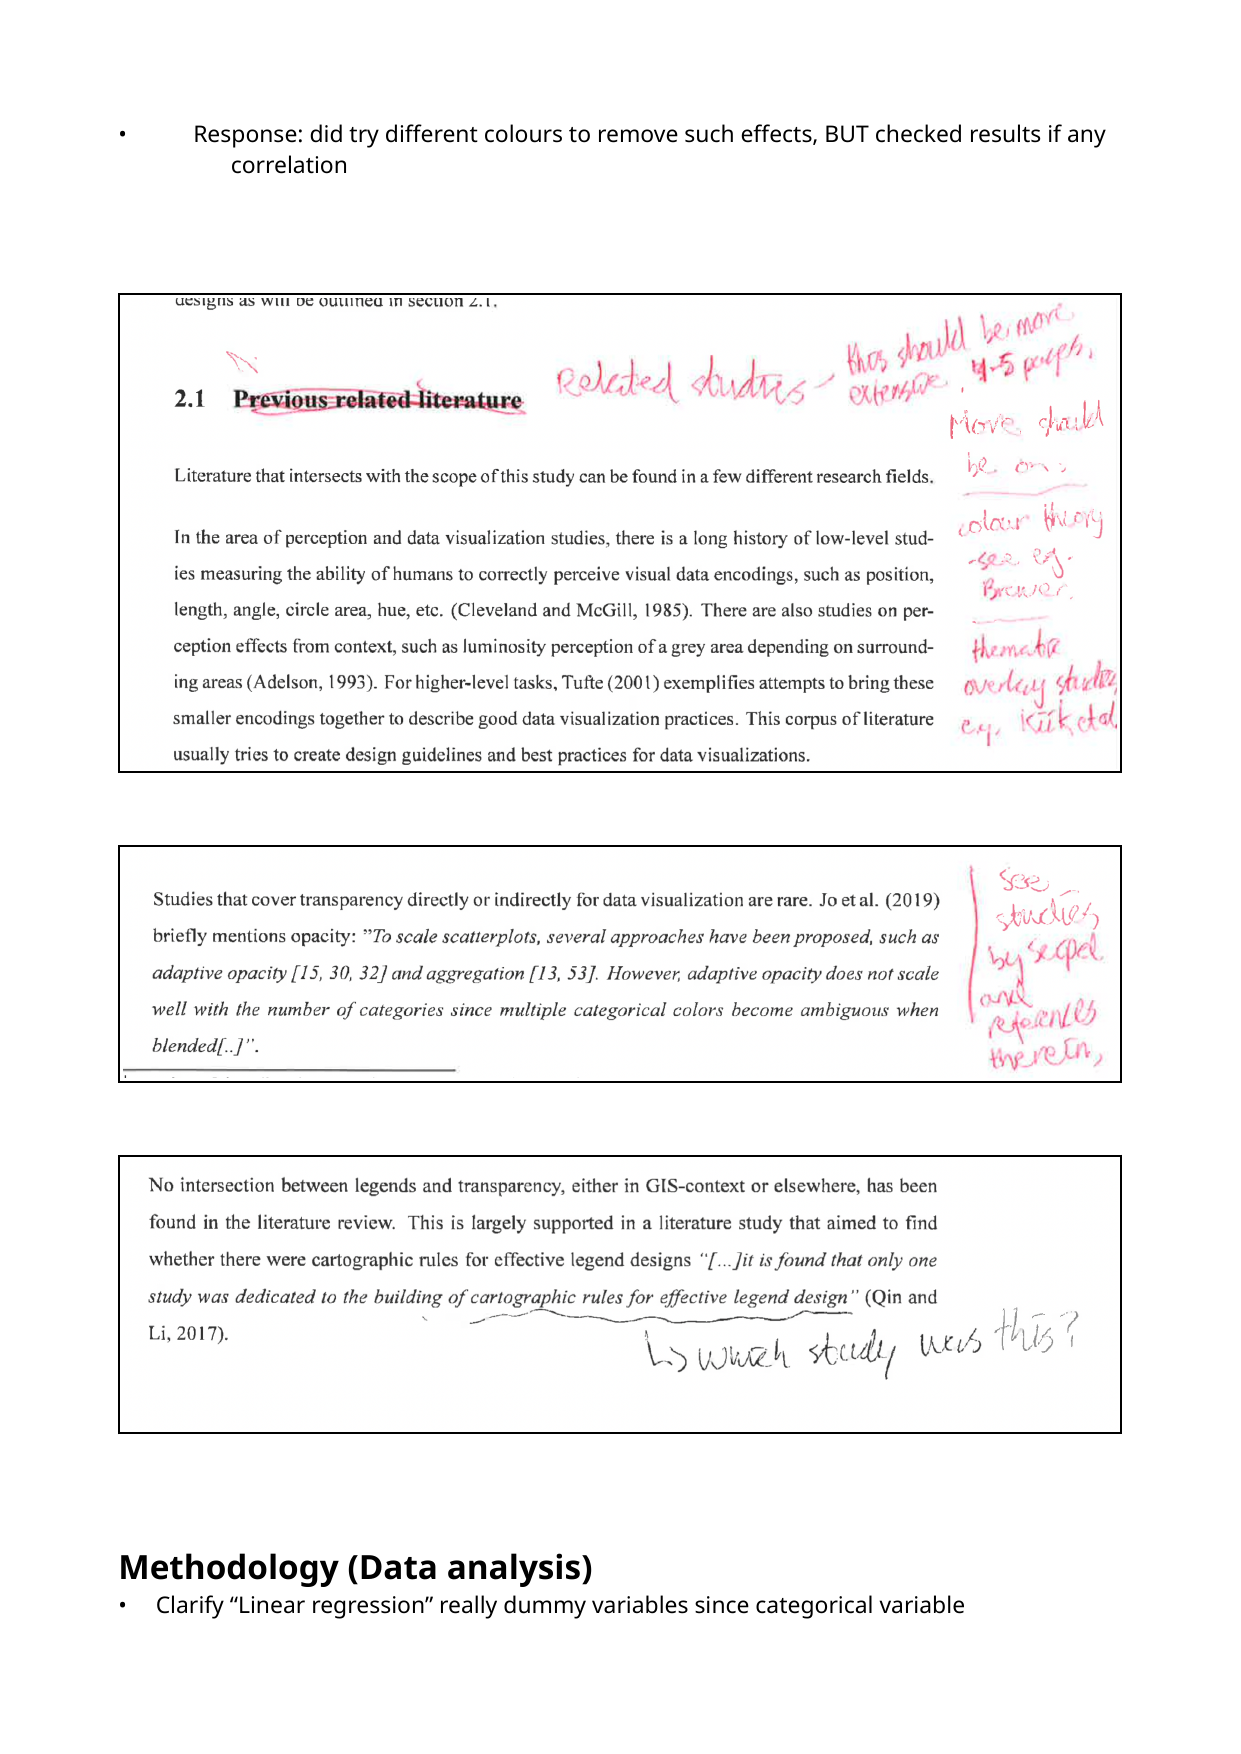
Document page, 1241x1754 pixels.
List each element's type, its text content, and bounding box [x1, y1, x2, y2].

list Response: did try different colours to remove such effects, BUT checked results if any correlation [118, 118, 1122, 181]
picture [123, 1159, 1118, 1430]
picture [123, 298, 1118, 769]
picture [123, 850, 1118, 1078]
text Methodology (Data analysis) [118, 1543, 1122, 1589]
list Clarify “Linear regression” really dummy variables since categorical variable [118, 1589, 1122, 1620]
